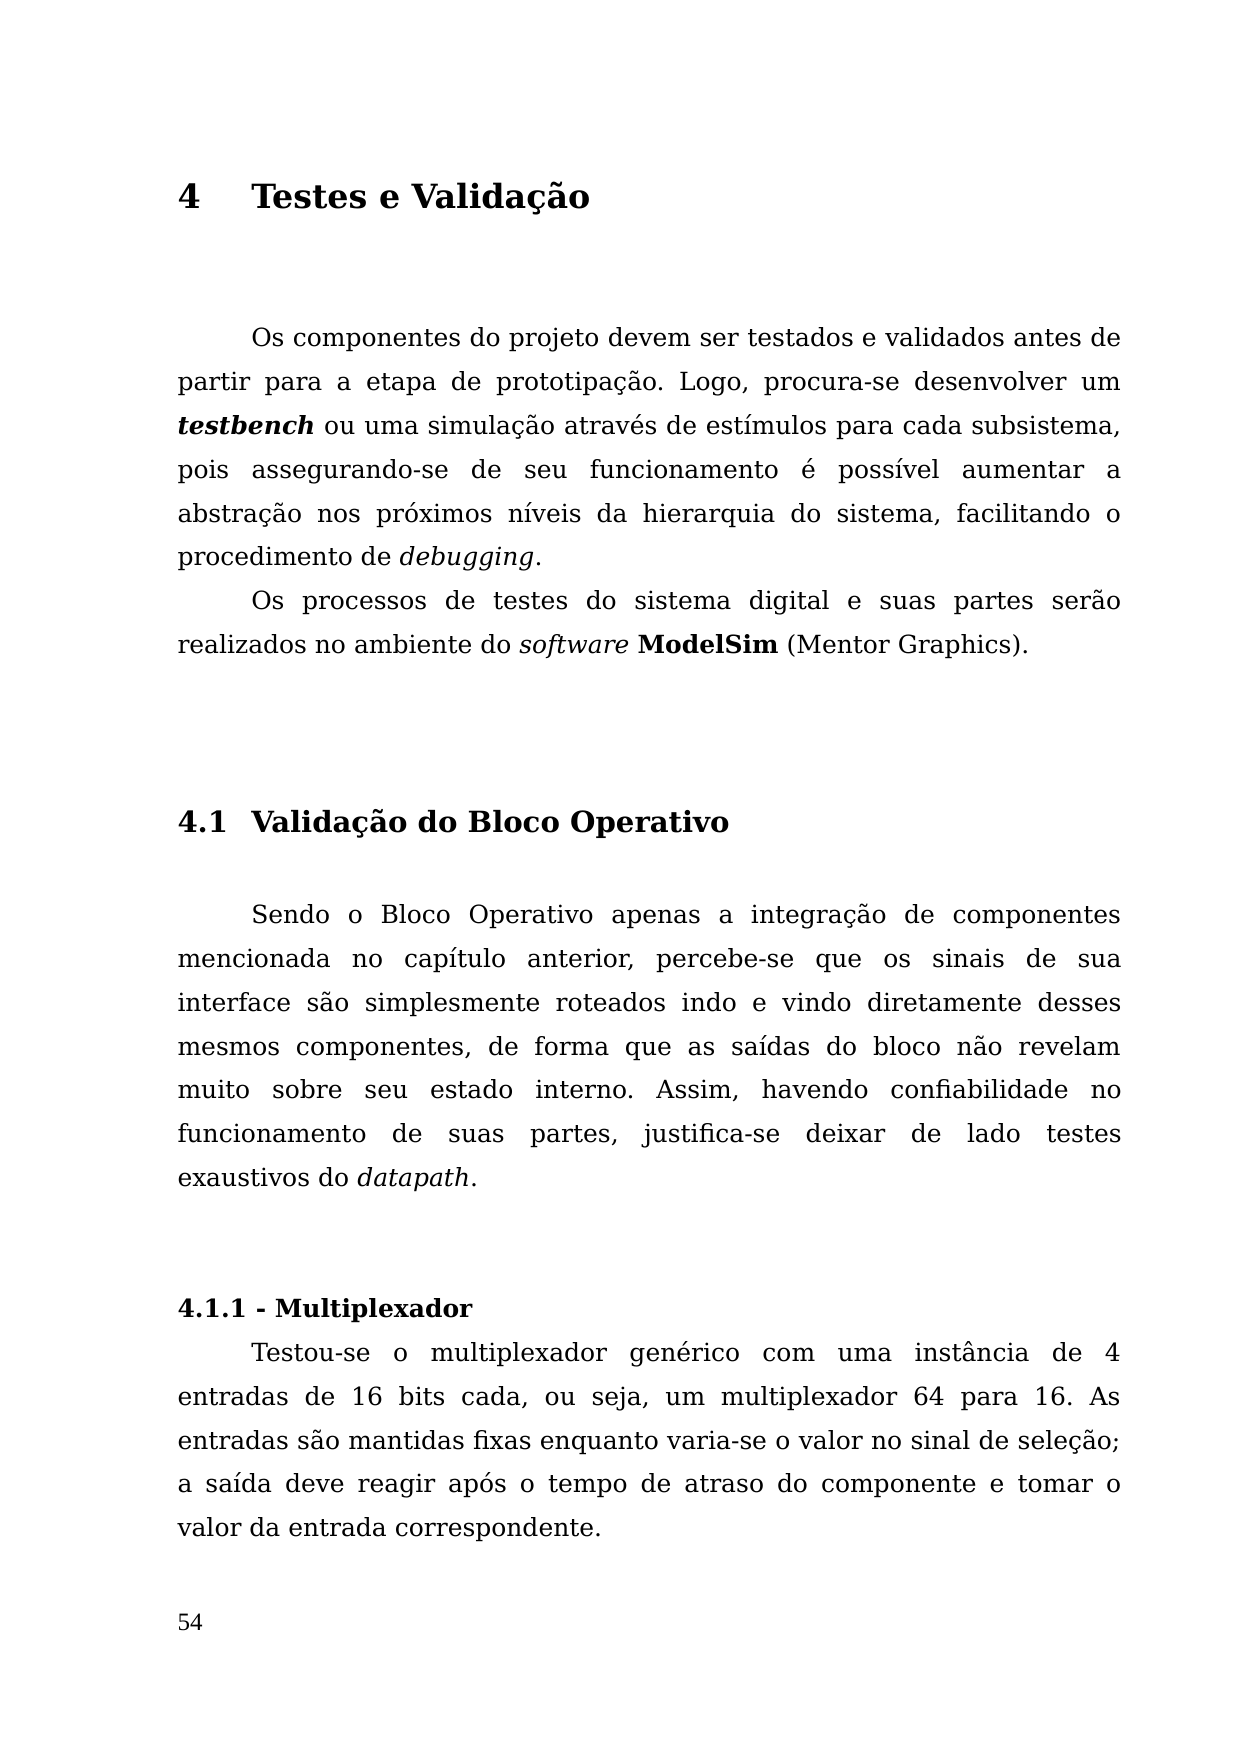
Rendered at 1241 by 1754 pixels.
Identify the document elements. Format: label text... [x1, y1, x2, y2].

text 4 Testes e Validação [177, 177, 1122, 216]
text Os componentes do projeto devem ser testados e validados antes de partir para a etapa de prototipação. Logo, procura-se desenvolver um testbench ou uma simulação através de estímulos para cada subsistema, pois assegurando-se de seu funcionamento é possível aumentar a abstração nos próximos níveis da hierarquia do sistema, facilitando o procedimento de debugging. [177, 323, 1122, 572]
text 4.1.1 - Multiplexador [177, 1294, 1122, 1324]
text Sendo o Bloco Operativo apenas a integração de componentes mencionada no capítulo anterior, percebe-se que os sinais de sua interface são simplesmente roteados indo e vindo diretamente desses mesmos componentes, de forma que as saídas do bloco não revelam muito sobre seu estado interno. Assim, havendo confiabilidade no funcionamento de suas partes, justifica-se deixar de lado testes exaustivos do datapath. [177, 901, 1122, 1192]
text 4.1 Validação do Bloco Operativo [177, 805, 1122, 840]
text Testou-se o multiplexador genérico com uma instância de 4 entradas de 16 bits cada, ou seja, um multiplexador 64 para 16. As entradas são mantidas fixas enquanto varia-se o valor no sinal de seleção; a saída deve reagir após o tempo de atraso do componente e tomar o valor da entrada correspondente. [177, 1338, 1122, 1542]
text Os processos de testes do sistema digital e suas partes serão realizados no ambiente do software ModelSim (Mentor Graphics). [177, 586, 1122, 659]
